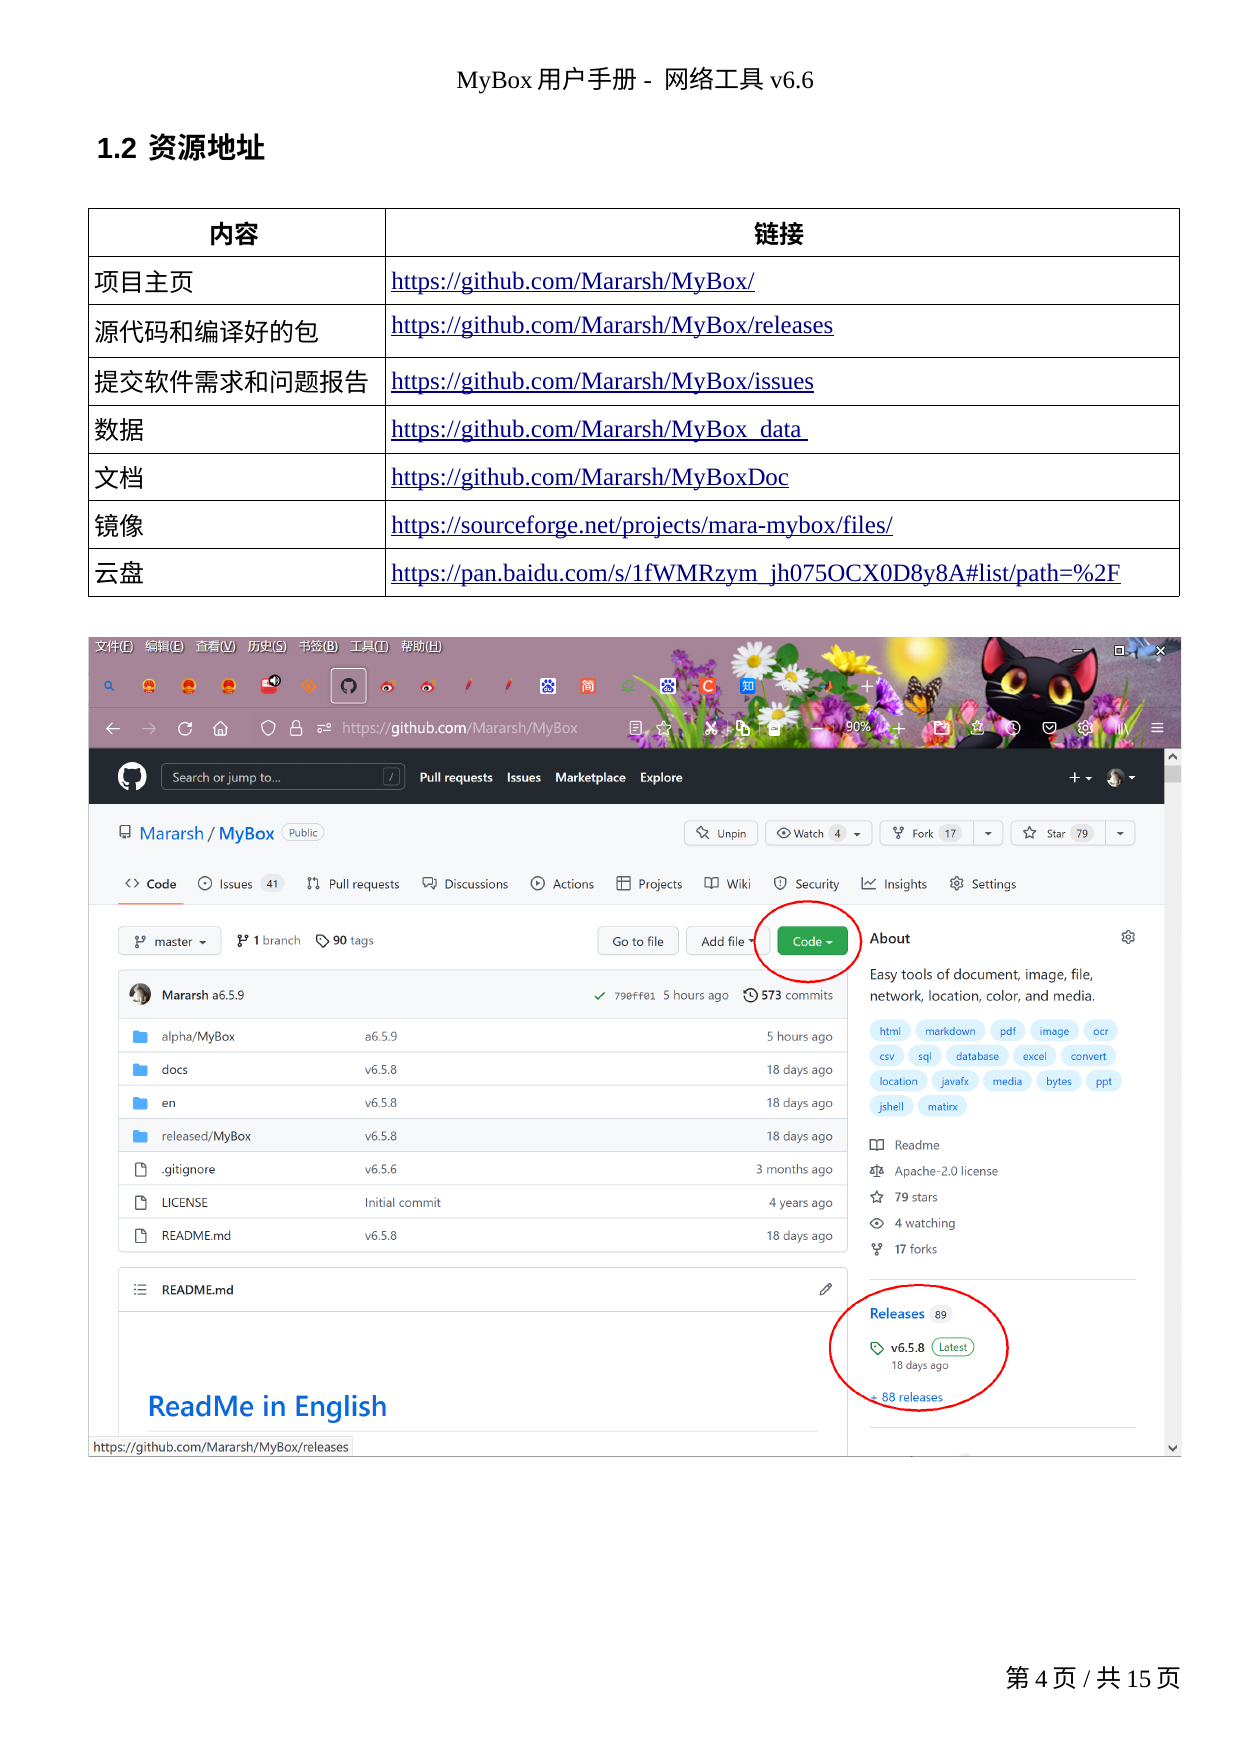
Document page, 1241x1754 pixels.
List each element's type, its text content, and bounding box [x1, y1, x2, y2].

table_cell https://github.com/Mararsh/MyBox_data [386, 406, 1179, 452]
table_cell 数据 [89, 406, 385, 452]
table_cell https://github.com/Mararsh/MyBox/issues [386, 358, 1179, 404]
table_cell 镜像 [89, 501, 385, 548]
table_header 内容 [89, 209, 385, 256]
table_cell 源代码和编译好的包 [89, 305, 385, 357]
table_cell https://sourceforge.net/projects/mara-mybox/files/ [386, 501, 1179, 548]
table_cell 文档 [89, 454, 385, 500]
table_cell 项目主页 [89, 257, 385, 304]
subtitle 资源地址 [88, 125, 1181, 167]
table_cell 云盘 [89, 549, 385, 596]
table_cell https://github.com/Mararsh/MyBox/releases [386, 305, 1179, 357]
table_header 链接 [386, 209, 1179, 256]
table_cell 提交软件需求和问题报告 [89, 358, 385, 404]
table_cell https://github.com/Mararsh/MyBoxDoc [386, 454, 1179, 500]
picture [88, 637, 1182, 1457]
table_cell https://github.com/Mararsh/MyBox/ [386, 257, 1179, 304]
table_cell https://pan.baidu.com/s/1fWMRzym_jh075OCX0D8y8A#list/path=%2F [386, 549, 1179, 596]
